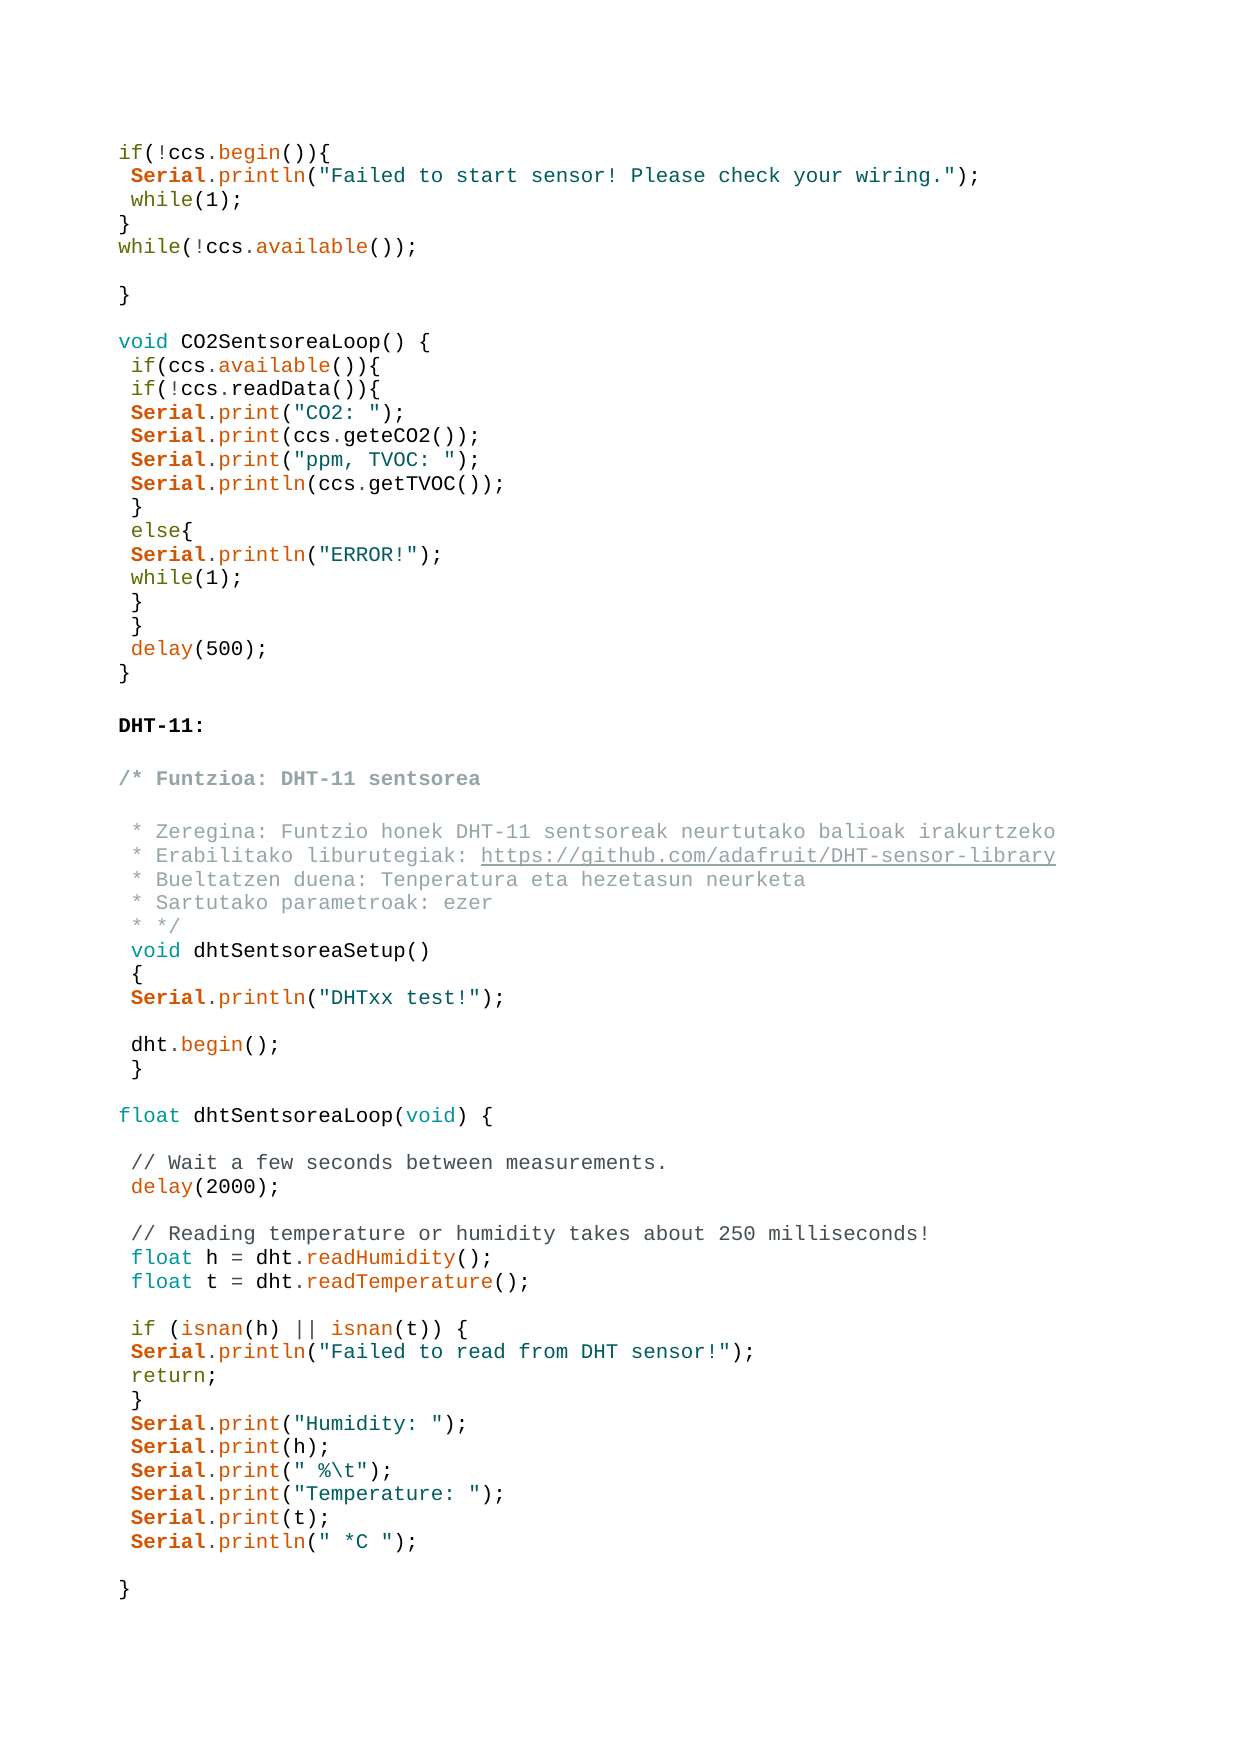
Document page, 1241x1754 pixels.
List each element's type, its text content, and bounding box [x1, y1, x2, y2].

text } [118, 591, 1122, 615]
text // Reading temperature or humidity takes about 250 milliseconds! [118, 1223, 1122, 1247]
text else{ [118, 520, 1122, 544]
text if(!ccs.begin()){ [118, 142, 1122, 165]
text if(!ccs.readData()){ [118, 378, 1122, 402]
text } [118, 662, 1122, 686]
text if (isnan(h) || isnan(t)) { [118, 1318, 1122, 1342]
text } [118, 1389, 1122, 1412]
text * Bueltatzen duena: Tenperatura eta hezetasun neurketa [118, 869, 1122, 892]
text void CO2SentsoreaLoop() { [118, 331, 1122, 354]
text Serial.print("CO2: "); [118, 402, 1122, 426]
text Serial.print("Temperature: "); [118, 1483, 1122, 1507]
text Serial.print(t); [118, 1507, 1122, 1531]
text } [118, 284, 1122, 307]
text delay(500); [118, 638, 1122, 662]
text Serial.print("Humidity: "); [118, 1412, 1122, 1436]
text Serial.println(ccs.getTVOC()); [118, 473, 1122, 496]
text return; [118, 1365, 1122, 1389]
text Serial.println("DHTxx test!"); [118, 987, 1122, 1011]
text DHT-11: [118, 715, 1122, 739]
text dht.begin(); [118, 1034, 1122, 1058]
text while(1); [118, 189, 1122, 213]
text * */ [118, 916, 1122, 939]
text Serial.print("ppm, TVOC: "); [118, 449, 1122, 473]
text * Zeregina: Funtzio honek DHT-11 sentsoreak neurtutako balioak irakurtzeko [118, 821, 1122, 845]
text Serial.println(" *C "); [118, 1531, 1122, 1554]
text while(!ccs.available()); [118, 236, 1122, 260]
text Serial.println("Failed to start sensor! Please check your wiring."); [118, 165, 1122, 189]
text } [118, 615, 1122, 638]
text void dhtSentsoreaSetup() [118, 939, 1122, 963]
text while(1); [118, 567, 1122, 591]
text * Erabilitako liburutegiak: https://github.com/adafruit/DHT-sensor-library [118, 845, 1122, 869]
text float dhtSentsoreaLoop(void) { [118, 1105, 1122, 1129]
text Serial.print(" %\t"); [118, 1460, 1122, 1483]
text if(ccs.available()){ [118, 354, 1122, 378]
text } [118, 1058, 1122, 1081]
text float h = dht.readHumidity(); [118, 1247, 1122, 1271]
text delay(2000); [118, 1176, 1122, 1200]
text // Wait a few seconds between measurements. [118, 1152, 1122, 1176]
text } [118, 213, 1122, 236]
text } [118, 496, 1122, 520]
text * Sartutako parametroak: ezer [118, 892, 1122, 916]
text { [118, 963, 1122, 987]
text } [118, 1578, 1122, 1602]
text float t = dht.readTemperature(); [118, 1271, 1122, 1294]
text Serial.print(h); [118, 1436, 1122, 1460]
text Serial.print(ccs.geteCO2()); [118, 426, 1122, 449]
text Serial.println("ERROR!"); [118, 544, 1122, 567]
text Serial.println("Failed to read from DHT sensor!"); [118, 1342, 1122, 1365]
text /* Funtzioa: DHT-11 sentsorea [118, 768, 1122, 792]
